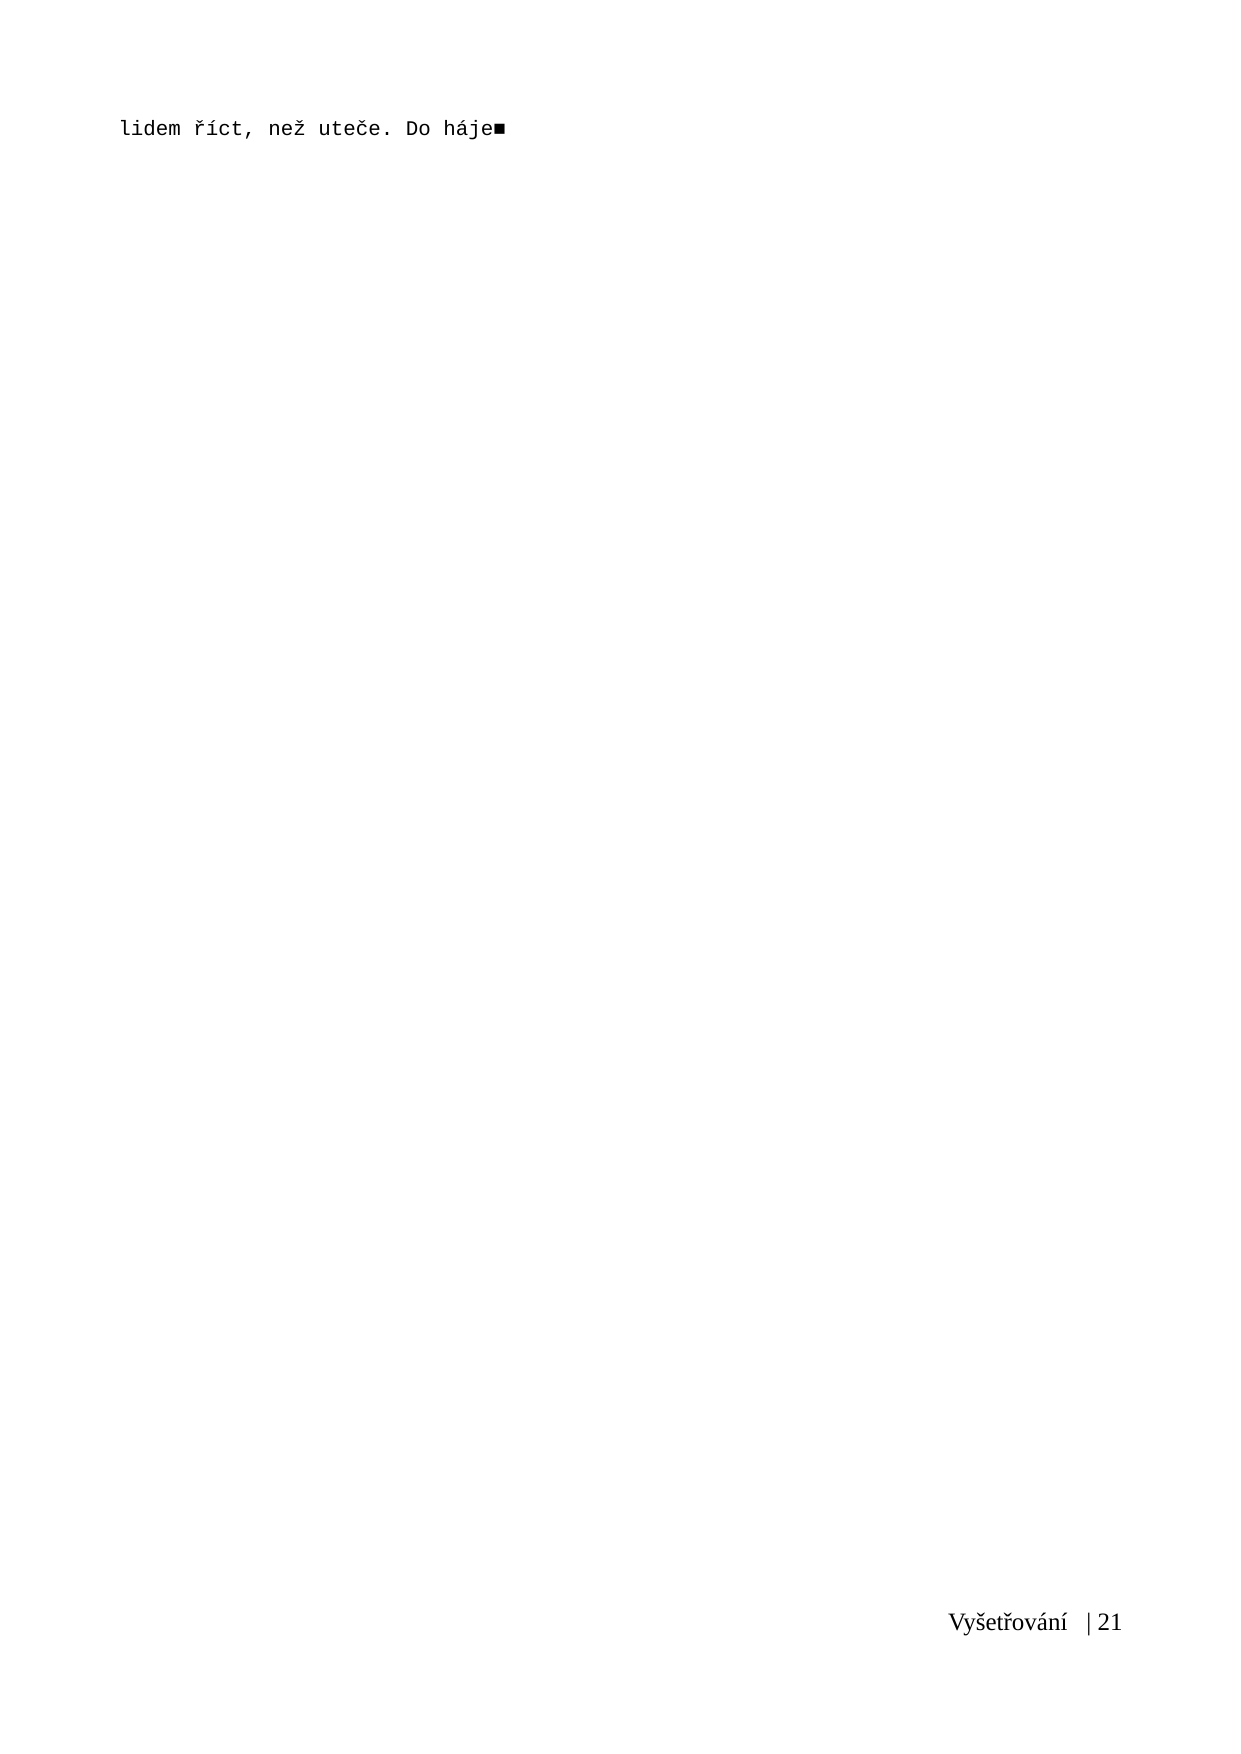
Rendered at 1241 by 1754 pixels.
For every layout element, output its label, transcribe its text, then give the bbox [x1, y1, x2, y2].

text lidem říct, než uteče. Do háje■ [118, 118, 1122, 142]
